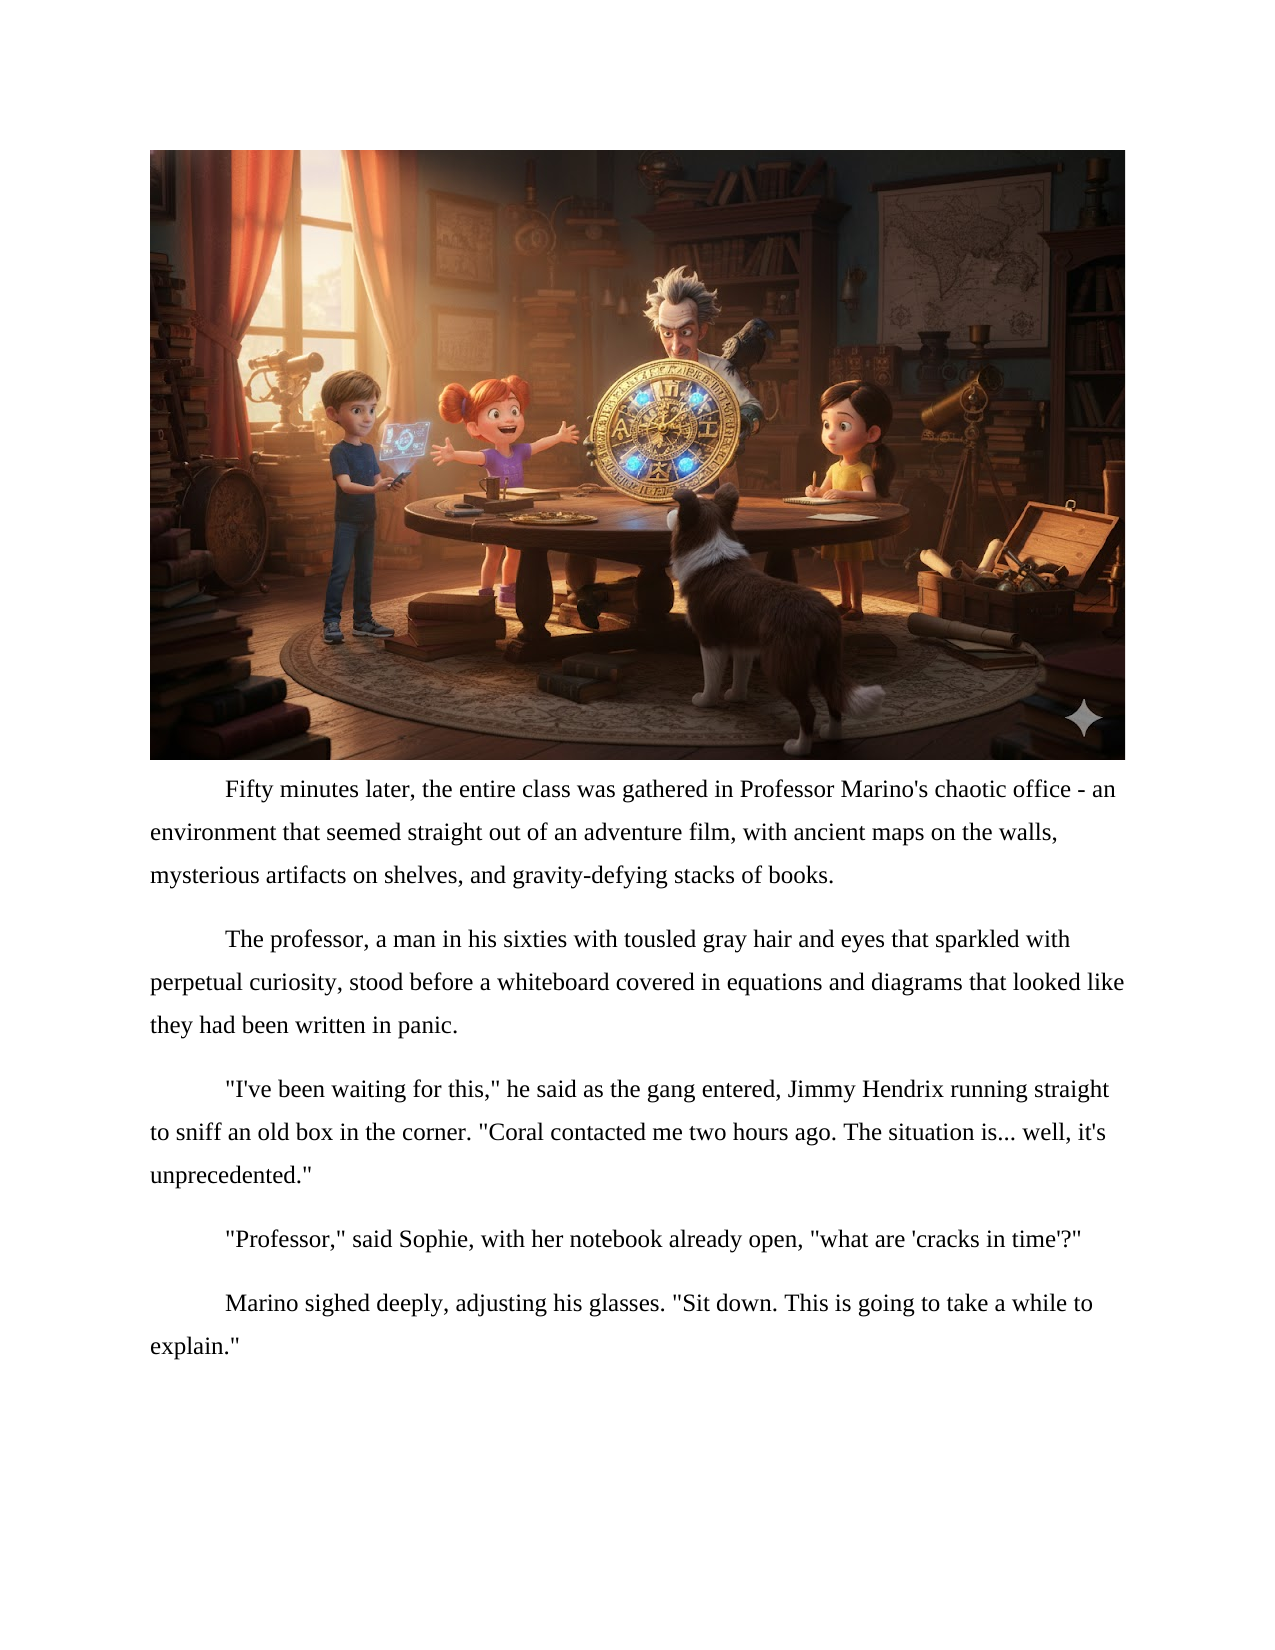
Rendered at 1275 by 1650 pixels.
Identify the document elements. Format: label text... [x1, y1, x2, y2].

text "Professor," said Sophie, with her notebook already open, "what are 'cracks in time'?" [150, 1224, 1125, 1253]
picture [150, 150, 1125, 760]
text Fifty minutes later, the entire class was gathered in Professor Marino's chaotic office - an environment that seemed straight out of an adventure film, with ancient maps on the walls, mysterious artifacts on shelves, and gravity-defying stacks of books. [150, 760, 1125, 889]
text Marino sighed deeply, adjusting his glasses. "Sit down. This is going to take a while to explain." [150, 1288, 1125, 1360]
text The professor, a man in his sixties with tousled gray hair and eyes that sparkled with perpetual curiosity, stood before a whiteboard covered in equations and diagrams that looked like they had been written in panic. [150, 924, 1125, 1039]
text "I've been waiting for this," he said as the gang entered, Jimmy Hendrix running straight to sniff an old box in the corner. "Coral contacted me two hours ago. The situation is... well, it's unprecedented." [150, 1074, 1125, 1189]
